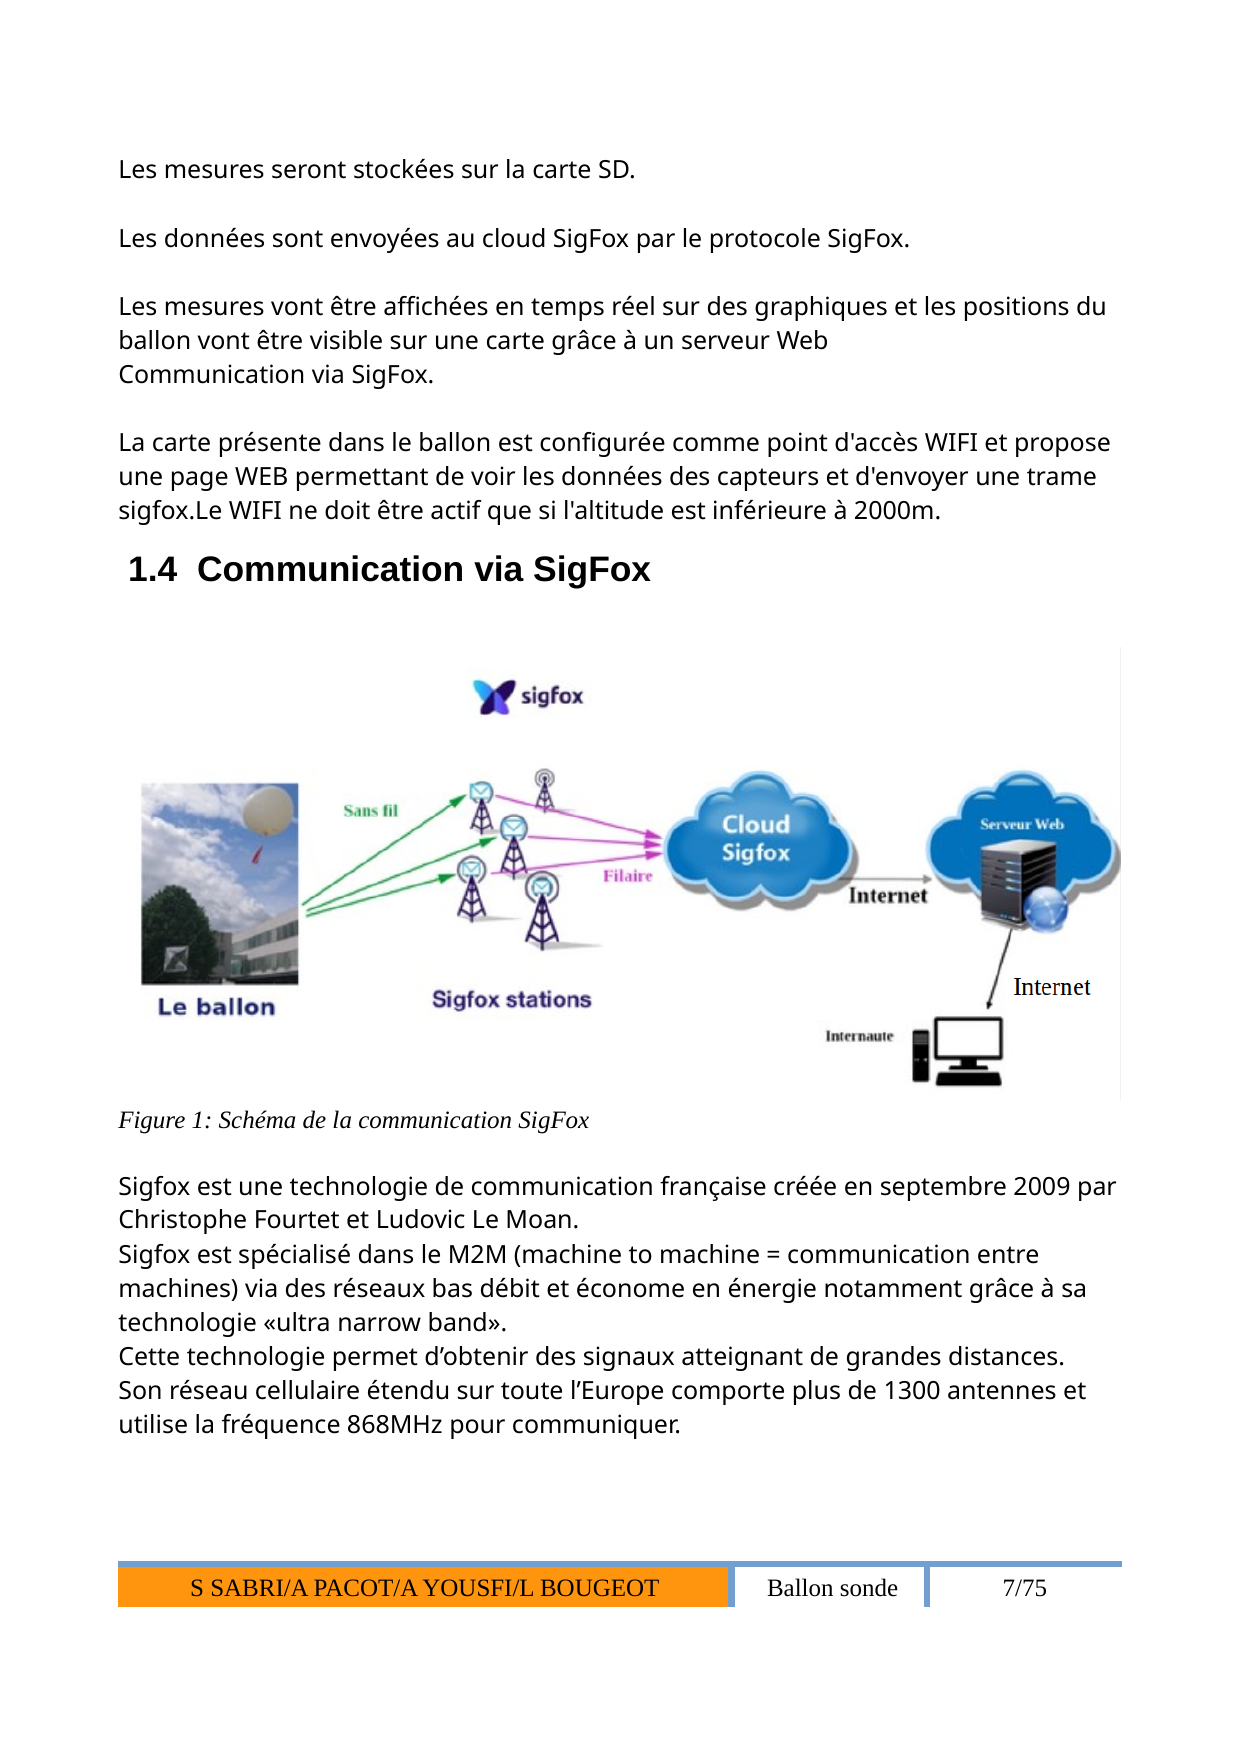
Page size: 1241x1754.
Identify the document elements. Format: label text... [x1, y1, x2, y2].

text Les mesures vont être affichées en temps réel sur des graphiques et les positions du ballon vont être visible sur une carte grâce à un serveur Web [118, 288, 1122, 357]
subtitle Communication via SigFox [118, 548, 1122, 588]
text Communication via SigFox. [118, 357, 1122, 391]
text Sigfox est spécialisé dans le M2M (machine to machine = communication entre machines) via des réseaux bas débit et économe en énergie notamment grâce à sa technologie «ultra narrow band». [118, 1236, 1122, 1338]
text Sigfox est une technologie de communication française créée en septembre 2009 par Christophe Fourtet et Ludovic Le Moan. [118, 1168, 1122, 1236]
text Les données sont envoyées au cloud SigFox par le protocole SigFox. [118, 220, 1122, 254]
text Les mesures seront stockées sur la carte SD. [118, 152, 1122, 186]
text La carte présente dans le ballon est configurée comme point d'accès WIFI et propose une page WEB permettant de voir les données des capteurs et d'envoyer une trame sigfox.Le WIFI ne doit être actif que si l'altitude est inférieure à 2000m. [118, 425, 1122, 527]
text Son réseau cellulaire étendu sur toute l’Europe comporte plus de 1300 antennes et utilise la fréquence 868MHz pour communiquer. [118, 1372, 1122, 1441]
text Figure 1: Schéma de la communication SigFox [118, 1100, 1122, 1134]
picture [118, 647, 1123, 1100]
text Cette technologie permet d’obtenir des signaux atteignant de grandes distances. [118, 1338, 1122, 1372]
